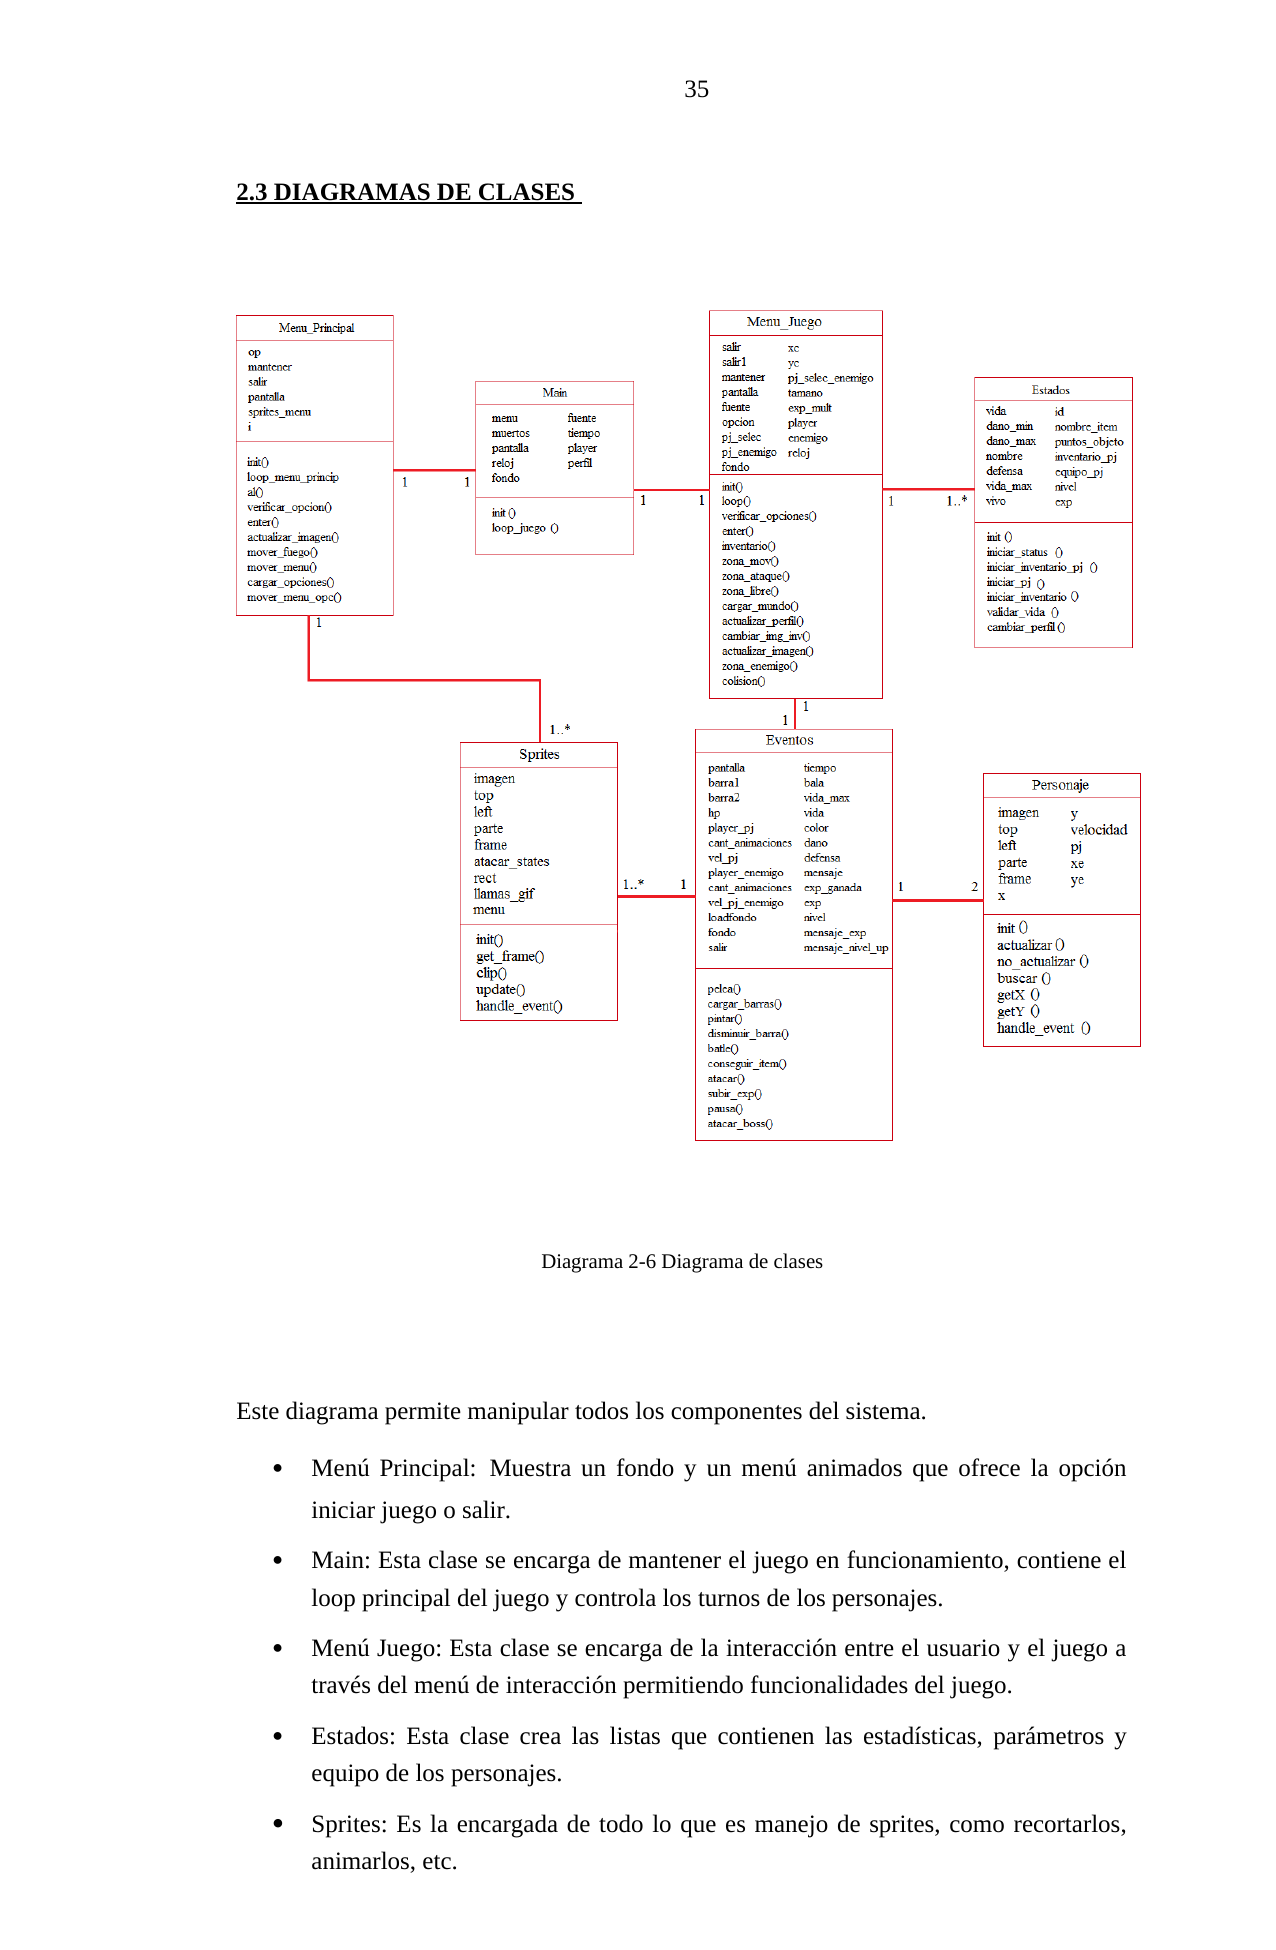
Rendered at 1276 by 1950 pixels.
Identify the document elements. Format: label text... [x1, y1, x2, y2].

text Este diagrama permite manipular todos los componentes del sistema. [236, 1387, 1128, 1425]
text Diagrama 2-6 Diagrama de clases [236, 1236, 1128, 1273]
list Menú Principal: Muestra un fondo y un menú animados que ofrece la opción iniciar juego o salir. [274, 1438, 1128, 1523]
list Estados: Esta clase crea las listas que contienen las estadísticas, parámetros y equipo de los personajes. [274, 1712, 1128, 1787]
list Sprites: Es la encargada de todo lo que es manejo de sprites, como recortarlos, animarlos, etc. [274, 1800, 1128, 1875]
list Main: Esta clase se encarga de mantener el juego en funcionamiento, contiene el loop principal del juego y controla los turnos de los personajes. [274, 1536, 1128, 1611]
list Menú Juego: Esta clase se encarga de la interacción entre el usuario y el juego a través del menú de interacción permitiendo funcionalidades del juego. [274, 1624, 1128, 1699]
subtitle 2.3 DIAGRAMAS DE CLASES [236, 177, 1128, 206]
